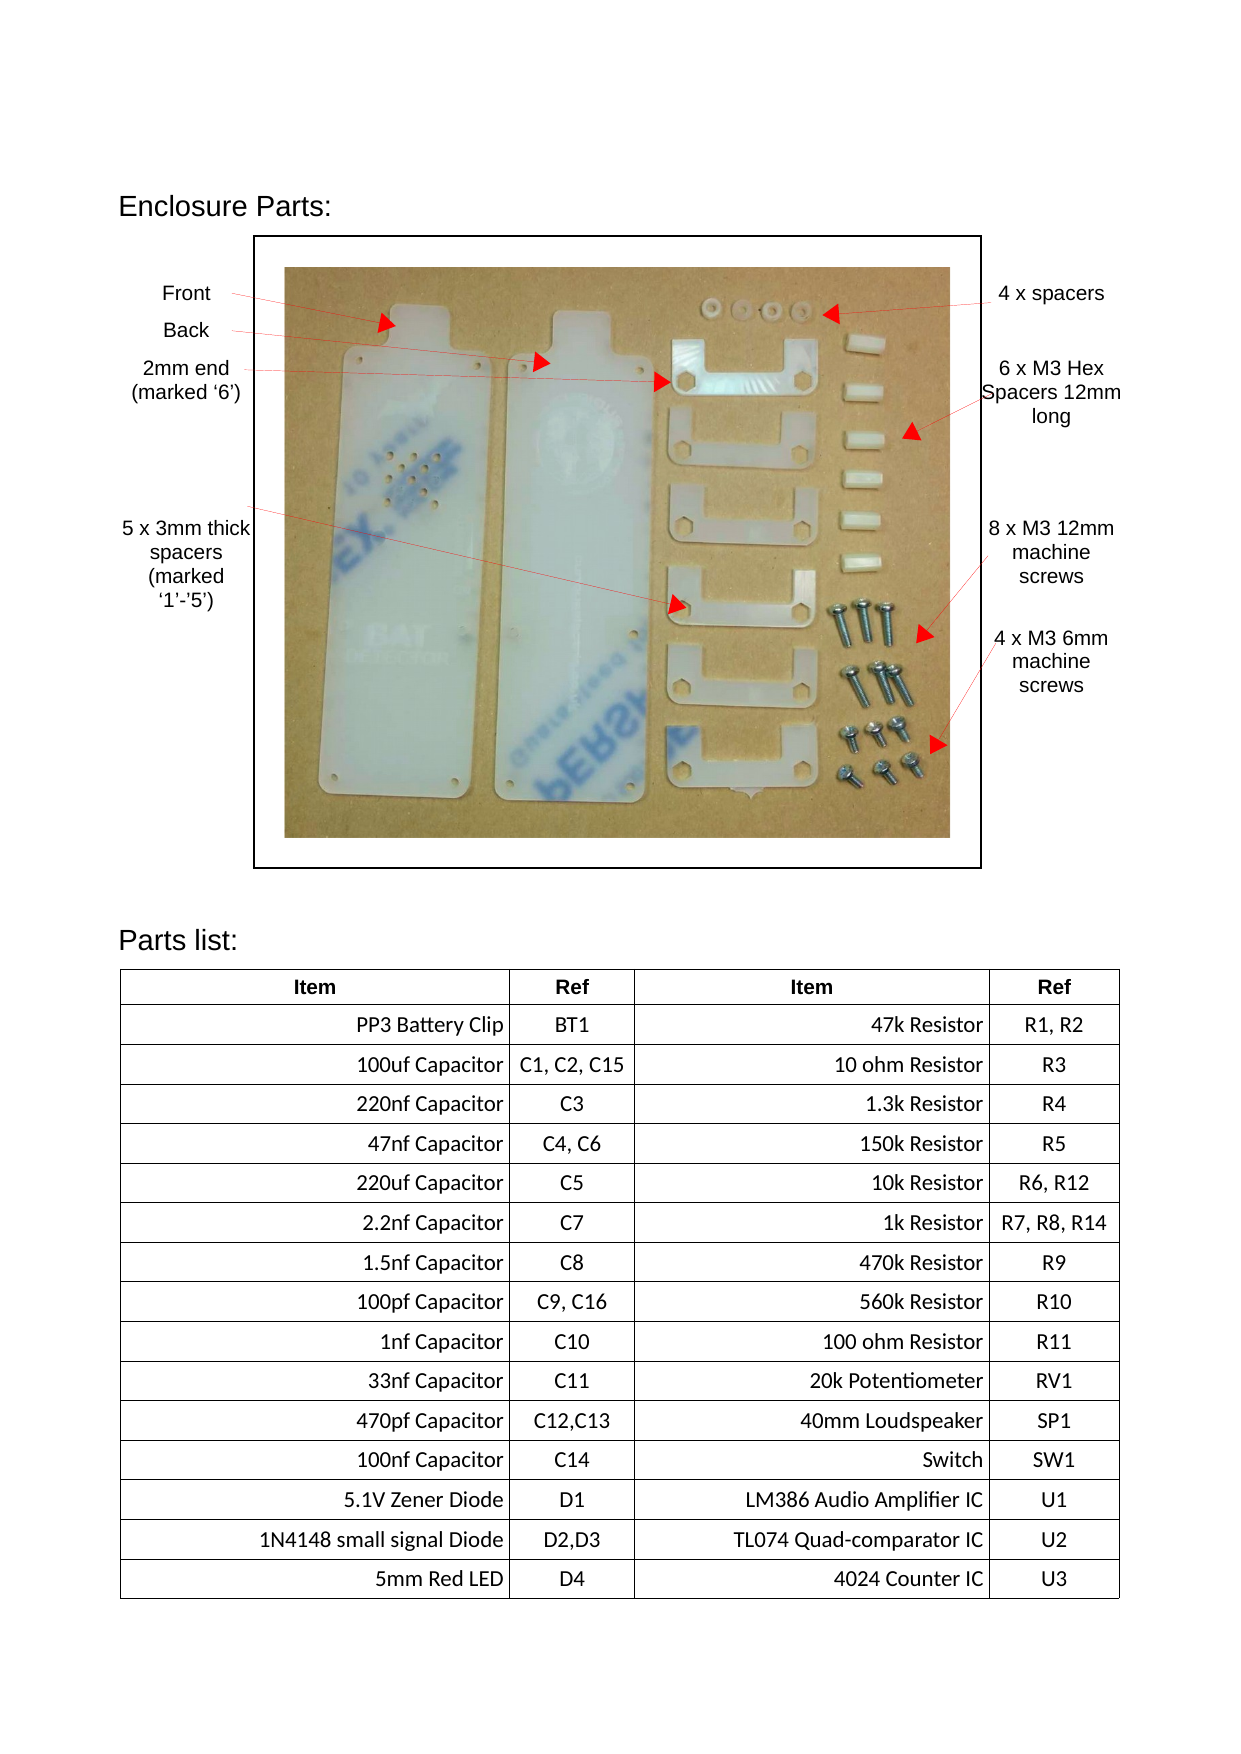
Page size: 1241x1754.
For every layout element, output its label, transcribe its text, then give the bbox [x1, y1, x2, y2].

table_cell 4 x M3 6mm machine screws [982, 618, 1122, 703]
table_cell 47k Resistor [635, 1005, 989, 1044]
table_cell R3 [990, 1045, 1119, 1083]
table_cell 470k Resistor [635, 1243, 989, 1281]
table_cell 4024 Counter IC [635, 1560, 989, 1598]
table_cell 2mm end (marked ‘6’) [118, 348, 253, 433]
table_cell R9 [990, 1243, 1119, 1281]
table_cell R7, R8, R14 [990, 1203, 1119, 1242]
table_cell D4 [510, 1560, 634, 1598]
table_cell C1, C2, C15 [510, 1045, 634, 1083]
table_cell 220nf Capacitor [121, 1085, 509, 1123]
table_header [255, 509, 980, 867]
table_cell R11 [990, 1322, 1119, 1361]
table_header Item [121, 970, 509, 1004]
subtitle Parts list: [118, 923, 1122, 956]
table_cell [118, 618, 253, 655]
table_header [982, 235, 1122, 273]
table_header Ref [990, 970, 1119, 1004]
table_cell [118, 433, 253, 471]
table_cell 1.3k Resistor [635, 1085, 989, 1123]
table_cell U1 [990, 1480, 1119, 1519]
table_cell 1.5nf Capacitor [121, 1243, 509, 1281]
table_cell 100nf Capacitor [121, 1441, 509, 1479]
table_cell 470pf Capacitor [121, 1401, 509, 1440]
table_cell R5 [990, 1124, 1119, 1163]
table_cell 40mm Loudspeaker [635, 1401, 989, 1440]
table_cell 6 x M3 Hex Spacers 12mm long [982, 348, 1122, 433]
table_cell 5.1V Zener Diode [121, 1480, 509, 1519]
table_cell R1, R2 [990, 1005, 1119, 1044]
table_cell 10k Resistor [635, 1164, 989, 1202]
table_cell D1 [510, 1480, 634, 1519]
table_header Ref [510, 970, 634, 1004]
table_cell 100uf Capacitor [121, 1045, 509, 1083]
table_header [118, 235, 253, 273]
table_header [951, 401, 980, 599]
table_cell Front [118, 273, 253, 310]
table_cell C14 [510, 1441, 634, 1479]
table_cell C5 [510, 1164, 634, 1202]
table_cell C4, C6 [510, 1124, 634, 1163]
table_cell LM386 Audio Amplifier IC [635, 1480, 989, 1519]
picture [284, 267, 951, 838]
table_cell C9, C16 [510, 1282, 634, 1321]
table_cell [118, 655, 253, 703]
table_header [255, 334, 284, 370]
table_cell 4 x spacers [982, 273, 1122, 310]
table_cell 150k Resistor [635, 1124, 989, 1163]
table_cell 2.2nf Capacitor [121, 1203, 509, 1242]
table_cell 1nf Capacitor [121, 1322, 509, 1361]
table_cell 560k Resistor [635, 1282, 989, 1321]
table_cell 5 x 3mm thick spacers (marked ‘1’-’5’) [118, 508, 253, 617]
table_cell D2,D3 [510, 1520, 634, 1558]
table_cell 5mm Red LED [121, 1560, 509, 1598]
table_cell 100 ohm Resistor [635, 1322, 989, 1361]
table_cell SW1 [990, 1441, 1119, 1479]
table_cell C8 [510, 1243, 634, 1281]
table_cell C10 [510, 1322, 634, 1361]
table_cell C11 [510, 1362, 634, 1400]
subtitle Enclosure Parts: [118, 189, 1122, 223]
table_cell 100pf Capacitor [121, 1282, 509, 1321]
table_header [951, 304, 980, 413]
table_cell 1k Resistor [635, 1203, 989, 1242]
table_cell Switch [635, 1441, 989, 1479]
table_cell RV1 [990, 1362, 1119, 1400]
table_header [255, 237, 980, 305]
table_cell C7 [510, 1203, 634, 1242]
table_cell C12,C13 [510, 1401, 634, 1440]
table_cell BT1 [510, 1005, 634, 1044]
table_cell C3 [510, 1085, 634, 1123]
table_header [255, 371, 284, 514]
table_cell 8 x M3 12mm machine screws [982, 508, 1122, 617]
table_cell [118, 703, 253, 867]
table_cell R4 [990, 1085, 1119, 1123]
table_cell PP3 Battery Clip [121, 1005, 509, 1044]
table_cell SP1 [990, 1401, 1119, 1440]
table_cell [982, 471, 1122, 508]
table_cell 20k Potentiometer [635, 1362, 989, 1400]
table_cell 47nf Capacitor [121, 1124, 509, 1163]
table_cell R10 [990, 1282, 1119, 1321]
table_cell TL074 Quad-comparator IC [635, 1520, 989, 1558]
table_cell [118, 471, 253, 508]
table_cell 220uf Capacitor [121, 1164, 509, 1202]
table_header [255, 299, 284, 335]
table_cell [982, 433, 1122, 471]
table_cell [982, 310, 1122, 348]
table_cell U2 [990, 1520, 1119, 1558]
table_header [951, 567, 980, 717]
table_cell Back [118, 310, 253, 348]
table_cell [982, 703, 1122, 867]
table_cell U3 [990, 1560, 1119, 1598]
table_cell 10 ohm Resistor [635, 1045, 989, 1083]
table_cell 33nf Capacitor [121, 1362, 509, 1400]
table_cell 1N4148 small signal Diode [121, 1520, 509, 1558]
table_cell R6, R12 [990, 1164, 1119, 1202]
table_header Item [635, 970, 989, 1004]
